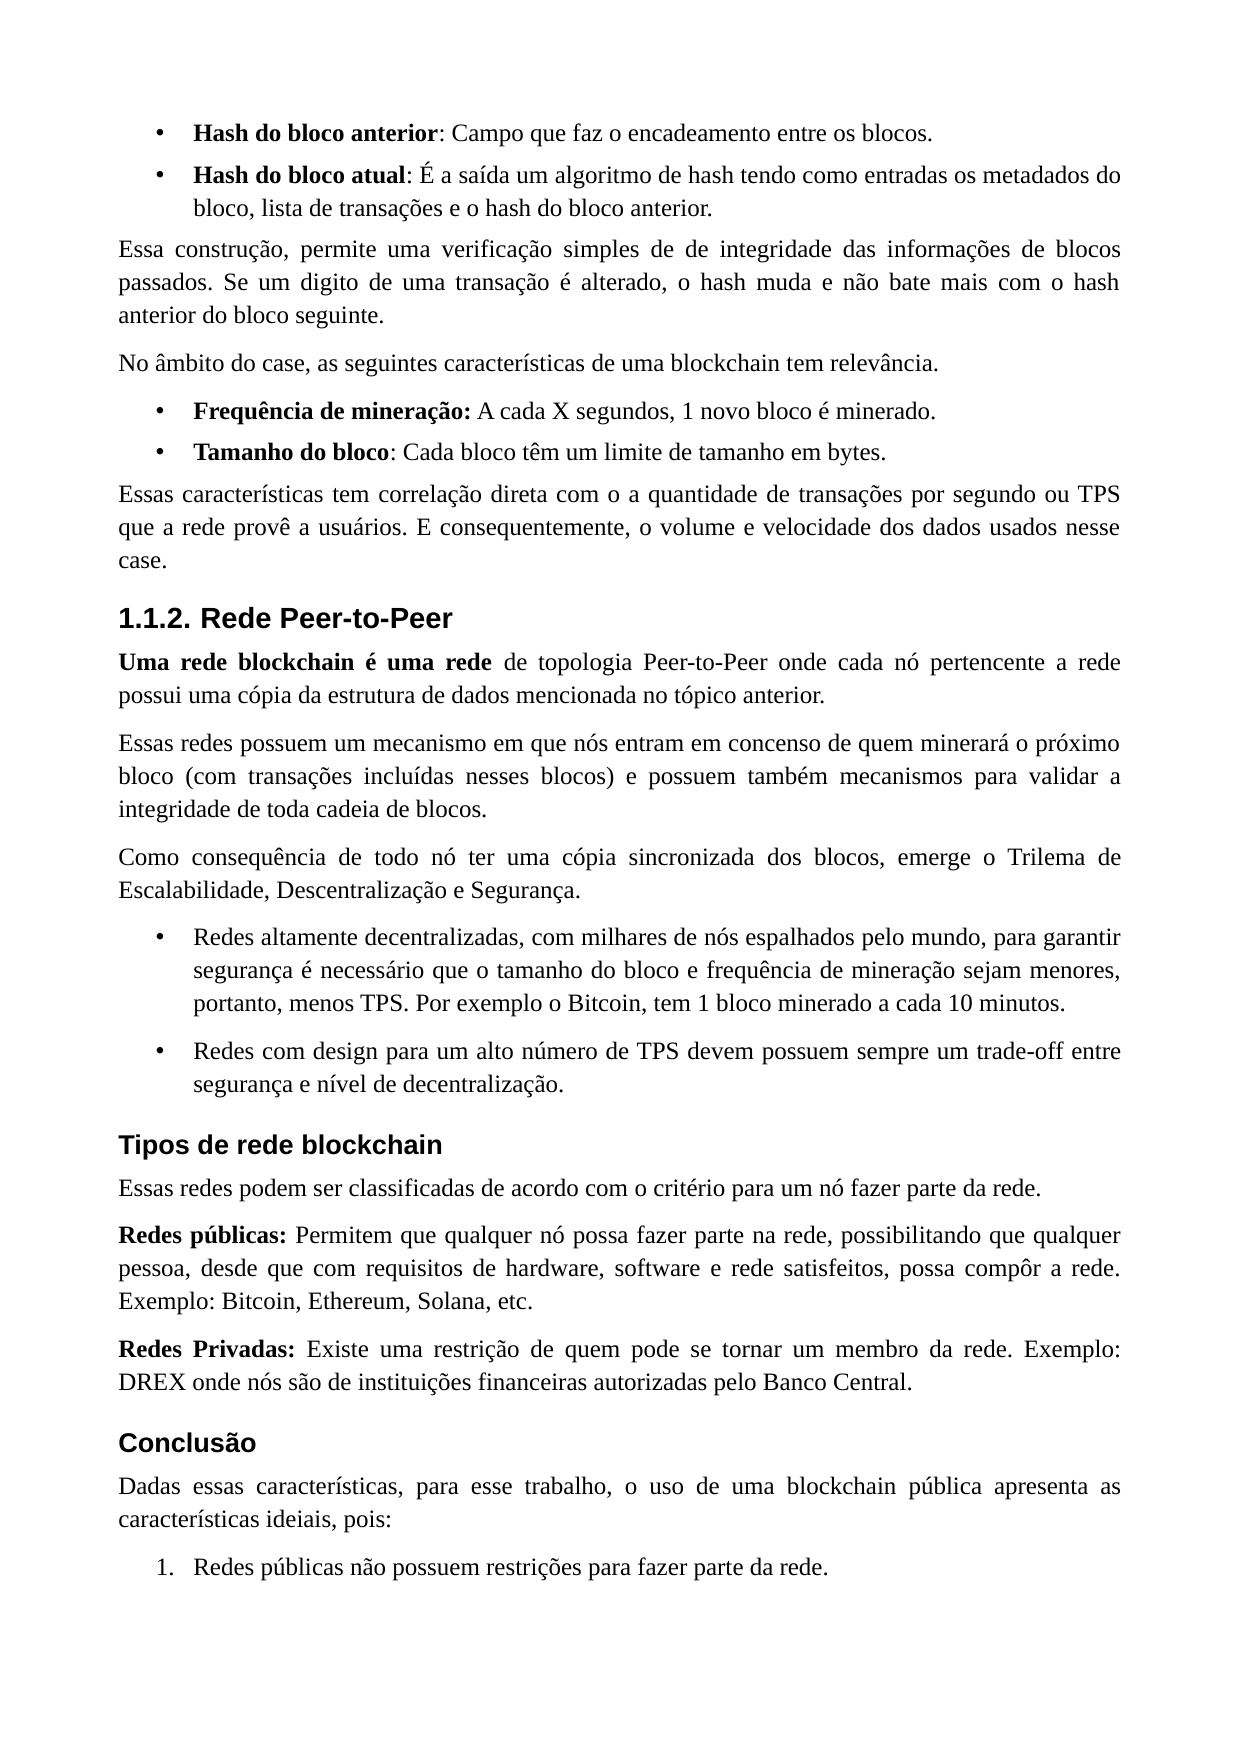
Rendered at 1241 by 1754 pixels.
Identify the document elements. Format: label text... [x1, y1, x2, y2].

text Essas características tem correlação direta com o a quantidade de transações por segundo ou TPS que a rede provê a usuários. E consequentemente, o volume e velocidade dos dados usados nesse case. [118, 479, 1122, 574]
text Essas redes podem ser classificadas de acordo com o critério para um nó fazer parte da rede. [118, 1173, 1122, 1202]
list Redes com design para um alto número de TPS devem possuem sempre um trade-off entre segurança e nível de decentralização. [156, 1036, 1122, 1098]
text Redes Privadas: Existe uma restrição de quem pode se tornar um membro da rede. Exemplo: DREX onde nós são de instituições financeiras autorizadas pelo Banco Central. [118, 1334, 1122, 1396]
text Dadas essas características, para esse trabalho, o uso de uma blockchain pública apresenta as características ideiais, pois: [118, 1471, 1122, 1533]
text Essas redes possuem um mecanismo em que nós entram em concenso de quem minerará o próximo bloco (com transações incluídas nesses blocos) e possuem também mecanismos para validar a integridade de toda cadeia de blocos. [118, 728, 1122, 823]
list Hash do bloco anterior: Campo que faz o encadeamento entre os blocos. [156, 118, 1122, 147]
list Redes públicas não possuem restrições para fazer parte da rede. [156, 1552, 1122, 1580]
text No âmbito do case, as seguintes características de uma blockchain tem relevância. [118, 348, 1122, 377]
list Tamanho do bloco: Cada bloco têm um limite de tamanho em bytes. [156, 437, 1122, 466]
text Redes públicas: Permitem que qualquer nó possa fazer parte na rede, possibilitando que qualquer pessoa, desde que com requisitos de hardware, software e rede satisfeitos, possa compôr a rede. Exemplo: Bitcoin, Ethereum, Solana, etc. [118, 1220, 1122, 1315]
list Frequência de mineração: A cada X segundos, 1 novo bloco é minerado. [156, 396, 1122, 424]
list Hash do bloco atual: É a saída um algoritmo de hash tendo como entradas os metadados do bloco, lista de transações e o hash do bloco anterior. [156, 160, 1122, 222]
text Essa construção, permite uma verificação simples de de integridade das informações de blocos passados. Se um digito de uma transação é alterado, o hash muda e não bate mais com o hash anterior do bloco seguinte. [118, 234, 1122, 329]
text Uma rede blockchain é uma rede de topologia Peer-to-Peer onde cada nó pertencente a rede possui uma cópia da estrutura de dados mencionada no tópico anterior. [118, 647, 1122, 709]
subtitle Conclusão [118, 1427, 1122, 1458]
list Redes altamente decentralizadas, com milhares de nós espalhados pelo mundo, para garantir segurança é necessário que o tamanho do bloco e frequência de mineração sejam menores, portanto, menos TPS. Por exemplo o Bitcoin, tem 1 bloco minerado a cada 10 minutos. [156, 922, 1122, 1017]
subtitle Tipos de rede blockchain [118, 1129, 1122, 1160]
text Como consequência de todo nó ter uma cópia sincronizada dos blocos, emerge o Trilema de Escalabilidade, Descentralização e Segurança. [118, 842, 1122, 903]
subtitle Rede Peer-to-Peer [118, 601, 1122, 635]
